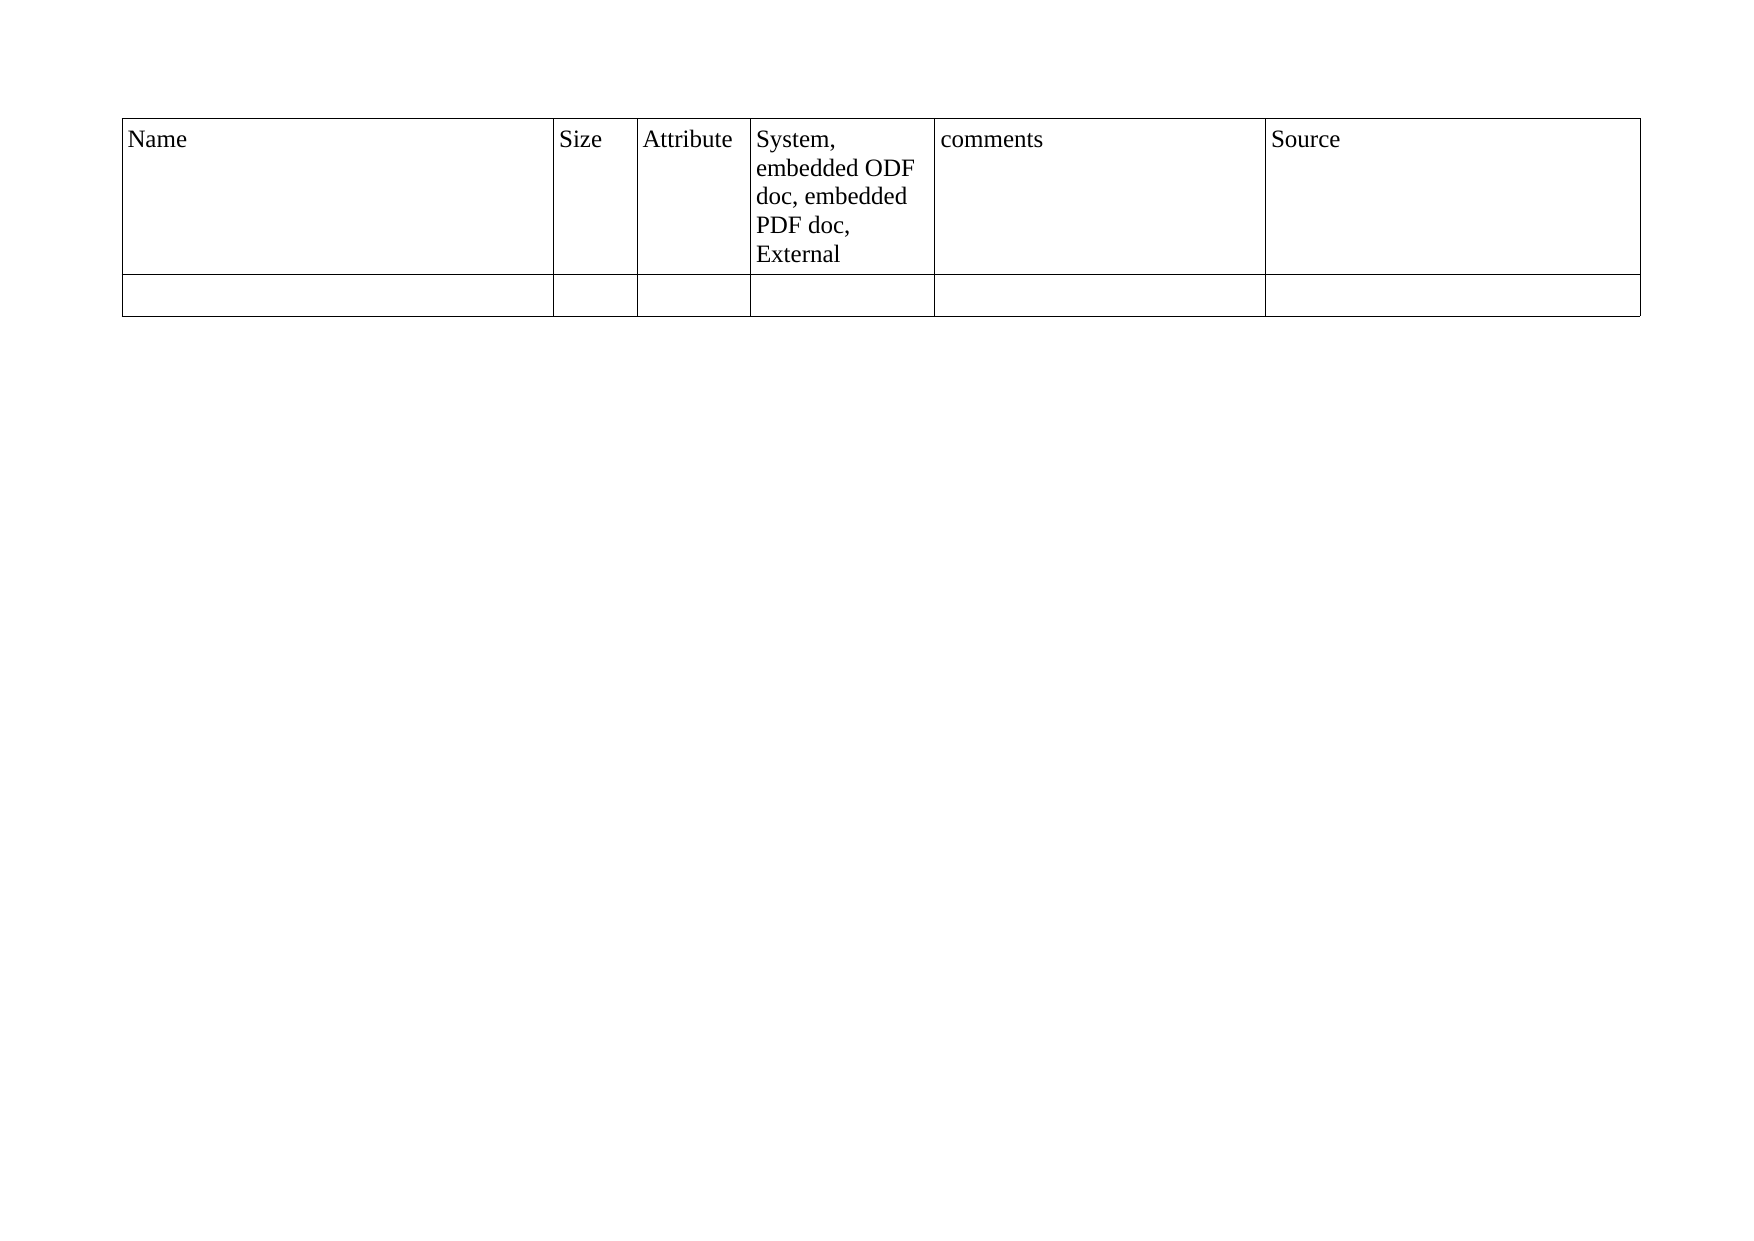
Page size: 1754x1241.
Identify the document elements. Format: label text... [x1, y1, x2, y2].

table_cell [751, 275, 934, 316]
table_header Attribute [638, 119, 750, 273]
table_header Source [1266, 119, 1640, 273]
table_cell [554, 275, 637, 316]
table_header Name [123, 119, 553, 273]
table_header System, embedded ODF doc, embedded PDF doc, External [751, 119, 934, 273]
table_cell [123, 275, 553, 316]
table_header Size [554, 119, 637, 273]
table_cell [935, 275, 1265, 316]
table_header comments [935, 119, 1265, 273]
table_cell [638, 275, 750, 316]
table_cell [1266, 275, 1640, 316]
